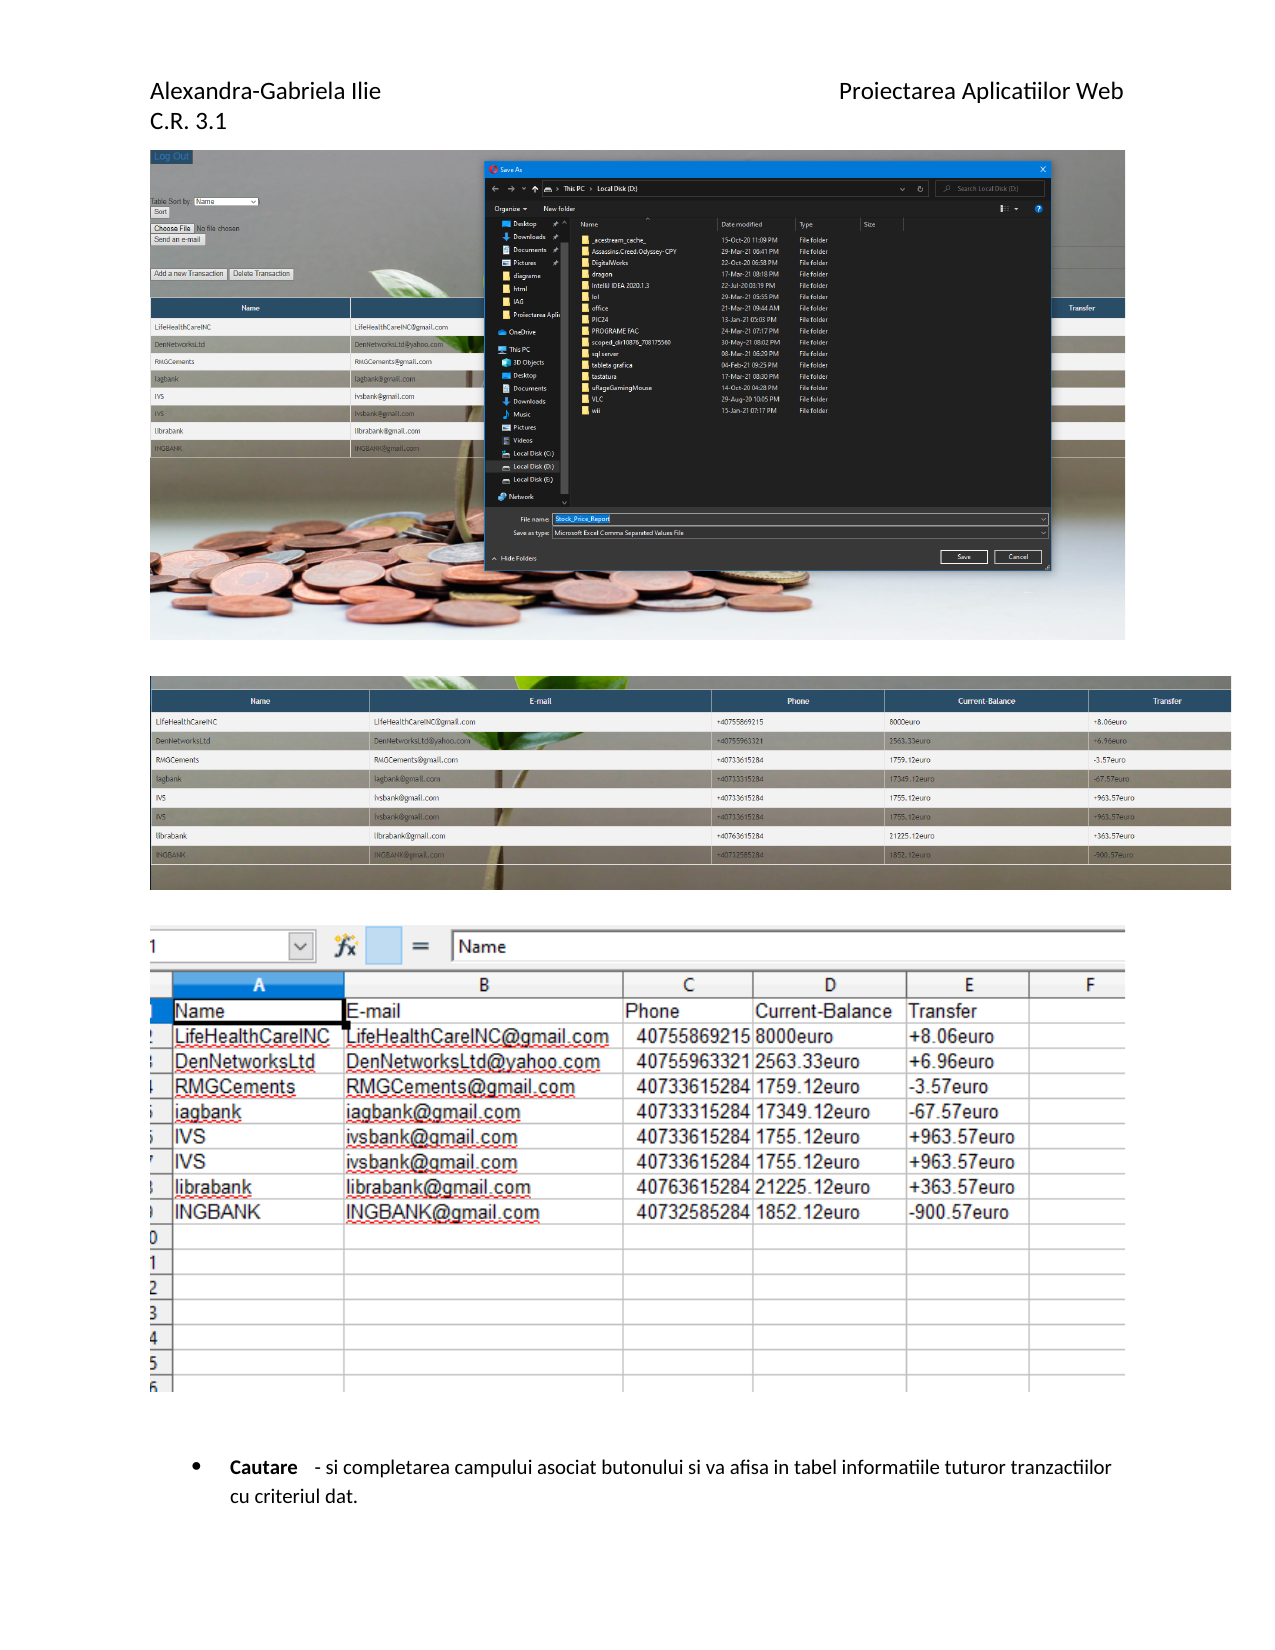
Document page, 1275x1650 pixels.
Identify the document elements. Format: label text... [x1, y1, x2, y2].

list Cautare - si completarea campului asociat butonului si va afisa in tabel informatiile tuturor tranzactiilor cu criteriul dat. [192, 1454, 1125, 1509]
